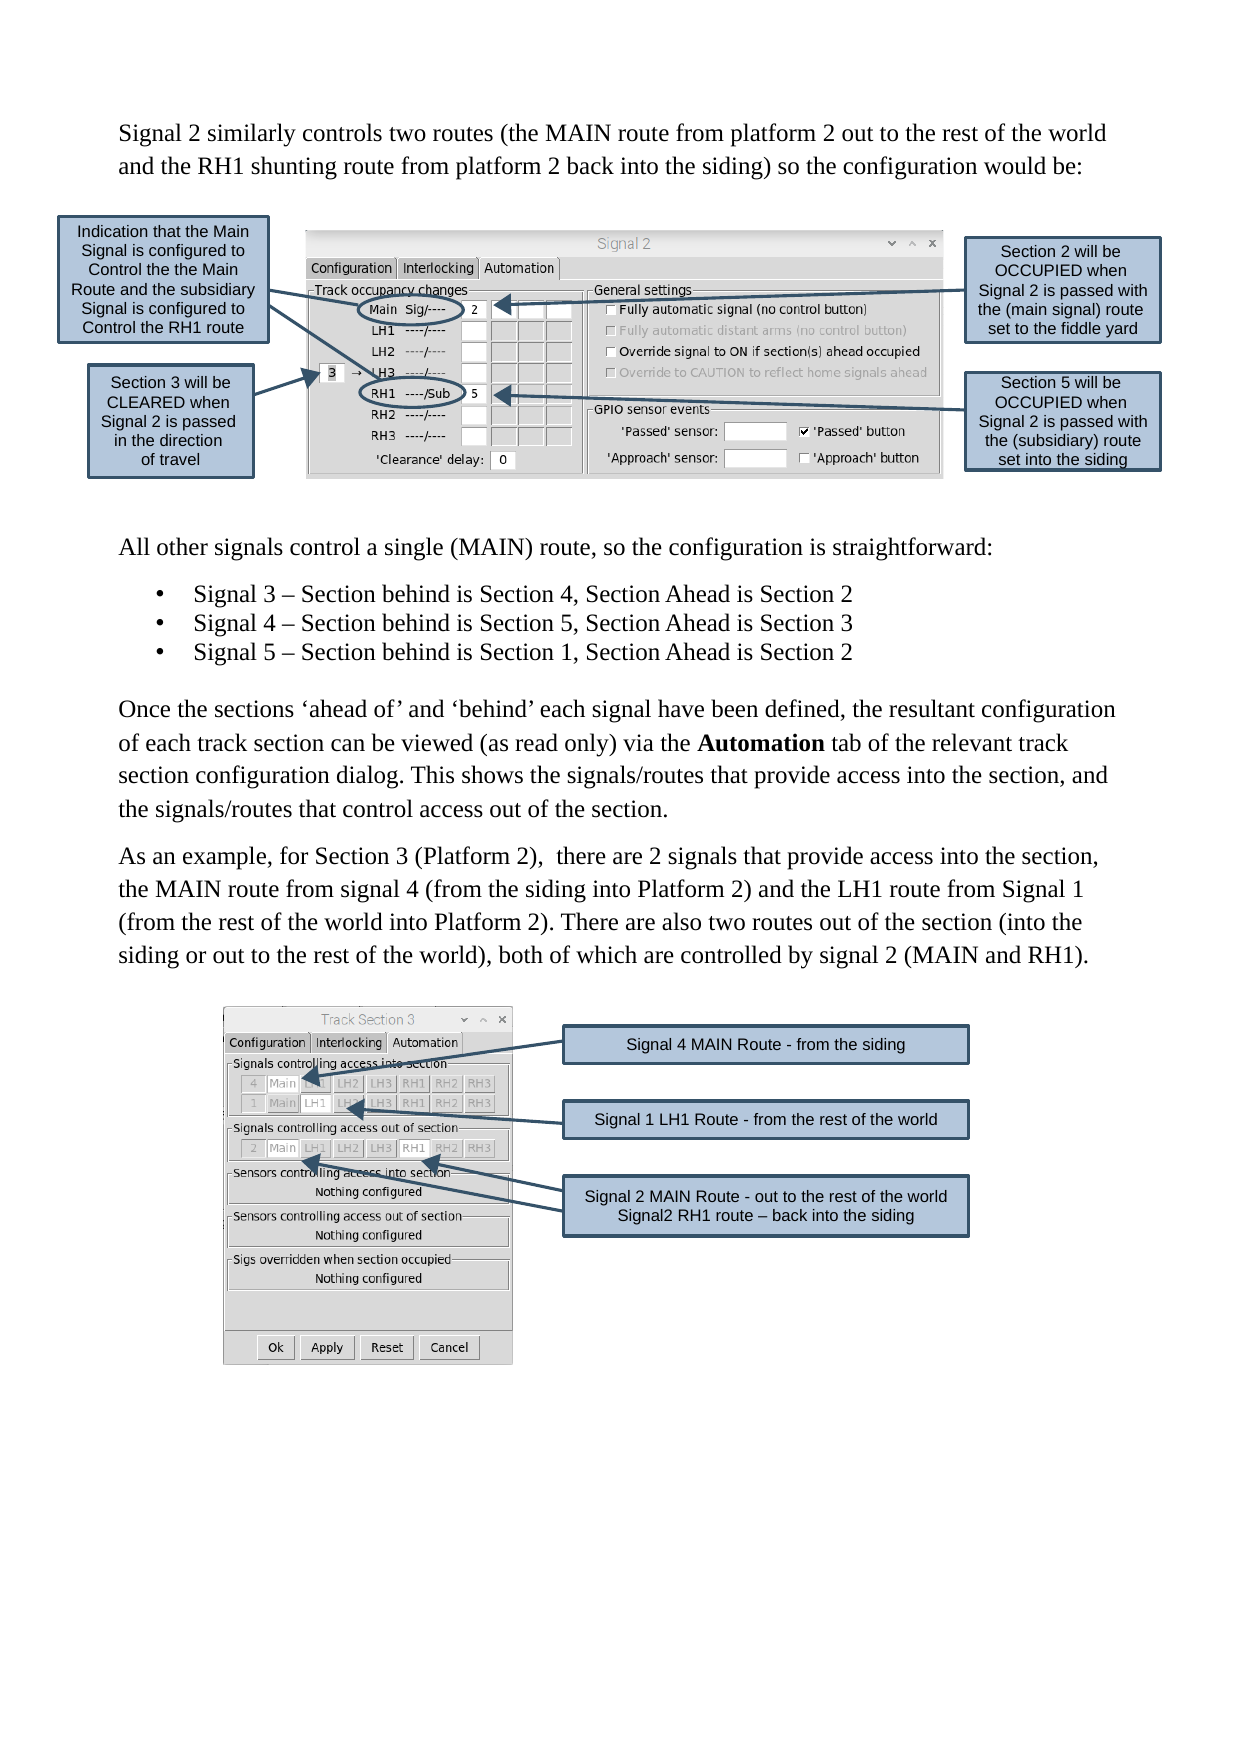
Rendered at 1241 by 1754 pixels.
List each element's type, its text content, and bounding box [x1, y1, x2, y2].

text All other signals control a single (MAIN) route, so the configuration is straightforward: [118, 532, 1122, 561]
text Once the sections ‘ahead of’ and ‘behind’ each signal have been defined, the resultant configuration of each track section can be viewed (as read only) via the Automation tab of the relevant track section configuration dialog. This shows the signals/routes that provide access into the section, and the signals/routes that control access out of the section. [118, 694, 1122, 822]
picture [362, 379, 463, 405]
list Signal 5 – Section behind is Section 1, Section Ahead is Section 2 [156, 637, 1122, 666]
picture [361, 297, 461, 323]
picture [305, 230, 944, 479]
picture [223, 1006, 513, 1365]
list Signal 4 – Section behind is Section 5, Section Ahead is Section 3 [156, 608, 1122, 637]
text As an example, for Section 3 (Platform 2), there are 2 signals that provide access into the section, the MAIN route from signal 4 (from the siding into Platform 2) and the LH1 route from Signal 1 (from the rest of the world into Platform 2). There are also two routes out of the section (into the siding or out to the rest of the world), both of which are controlled by signal 2 (MAIN and RH1). [118, 841, 1122, 969]
text Signal 2 similarly controls two routes (the MAIN route from platform 2 out to the rest of the world and the RH1 shunting route from platform 2 back into the siding) so the configuration would be: [118, 118, 1122, 180]
list Signal 3 – Section behind is Section 4, Section Ahead is Section 2 [156, 579, 1122, 608]
